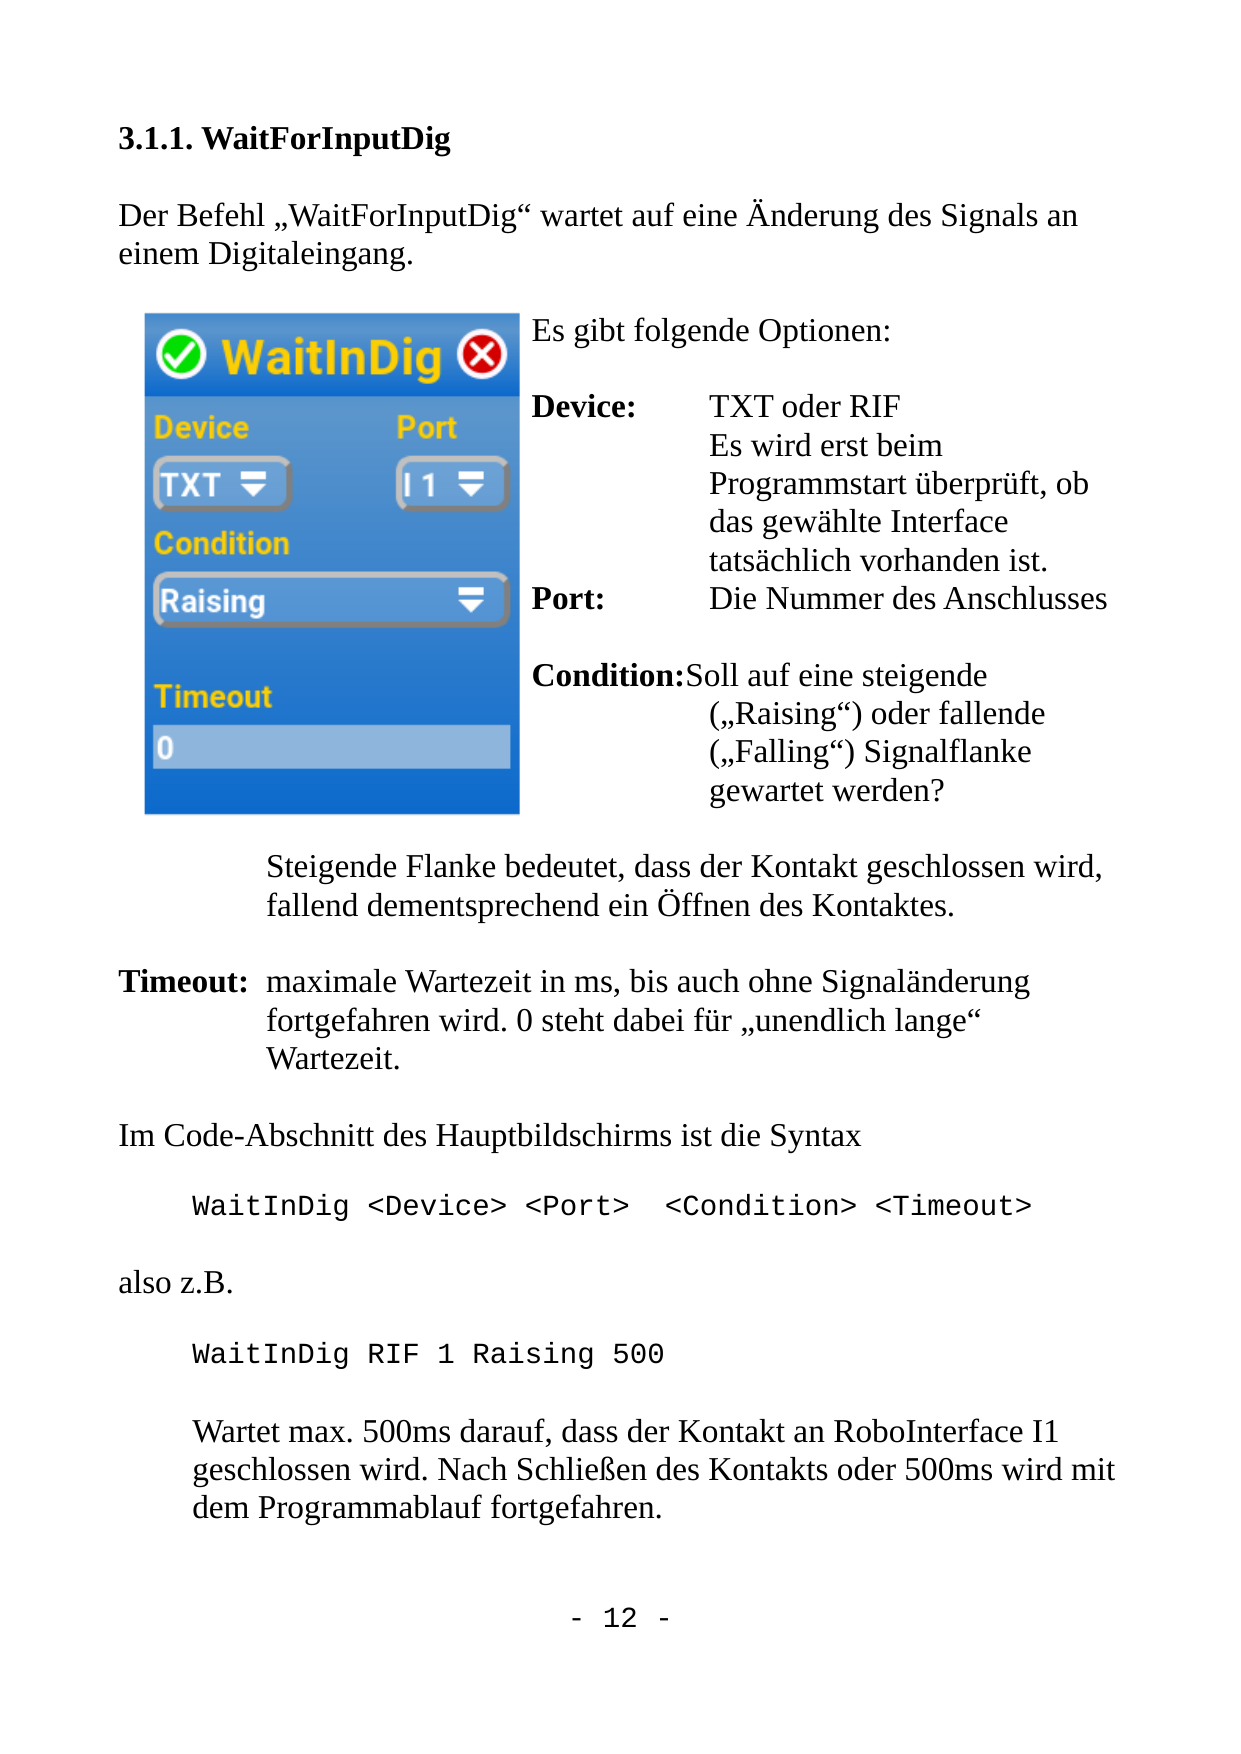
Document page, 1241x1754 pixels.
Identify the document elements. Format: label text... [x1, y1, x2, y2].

text [118, 425, 144, 578]
text Der Befehl „WaitForInputDig“ wartet auf eine Änderung des Signals an einem Digitaleingang. [118, 195, 1122, 271]
text WaitInDig RIF 1 Raising 500 [118, 1339, 1122, 1372]
text Im Code-Abschnitt des Hauptbildschirms ist die Syntax [118, 1115, 1122, 1153]
text Es gibt folgende Optionen: [118, 310, 1122, 348]
text WaitInDig <Device> <Port> <Condition> <Timeout> [118, 1191, 1122, 1224]
text Steigende Flanke bedeutet, dass der Kontakt geschlossen wird, fallend dementsprechend ein Öffnen des Kontaktes. [118, 846, 1122, 923]
text [118, 578, 144, 616]
text Port: Die Nummer des Anschlusses [520, 578, 1122, 616]
text Es wird erst beim Programmstart überprüft, ob das gewählte Interface tatsächlich vorhanden ist. [520, 425, 1122, 578]
text also z.B. [118, 1263, 1122, 1301]
picture [144, 312, 520, 816]
text Timeout: maximale Wartezeit in ms, bis auch ohne Signaländerung fortgefahren wird. 0 steht dabei für „unendlich lange“ Wartezeit. [118, 961, 1122, 1076]
text Device: TXT oder RIF [520, 386, 1122, 425]
text [118, 655, 144, 808]
text Wartet max. 500ms darauf, dass der Kontakt an RoboInterface I1 geschlossen wird. Nach Schließen des Kontakts oder 500ms wird mit dem Programmablauf fortgefahren. [118, 1411, 1122, 1526]
text 3.1.1. WaitForInputDig [118, 118, 1122, 156]
text [118, 386, 144, 425]
text Condition:Soll auf eine steigende („Raising“) oder fallende („Falling“) Signalflanke gewartet werden? [520, 655, 1122, 808]
